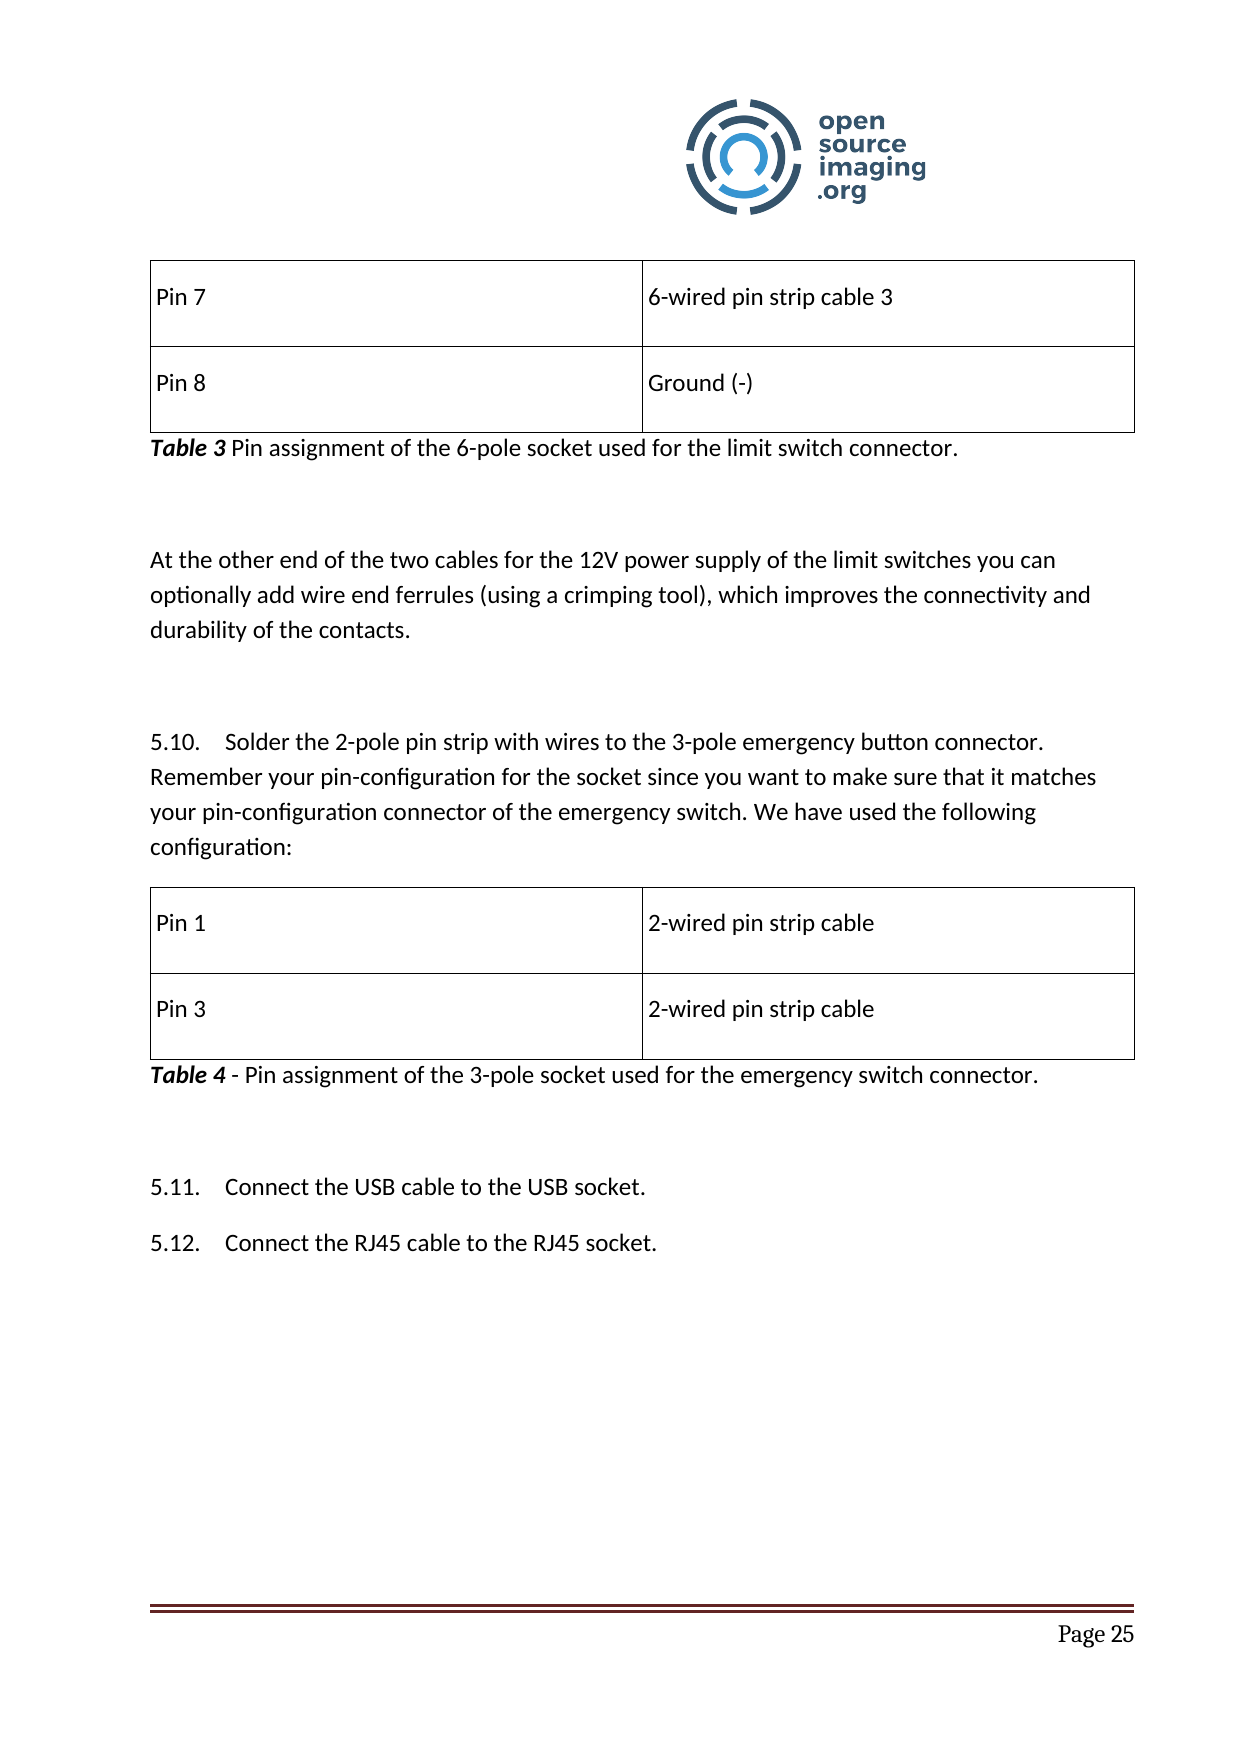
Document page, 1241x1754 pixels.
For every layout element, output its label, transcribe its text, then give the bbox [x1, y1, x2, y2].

list Solder the 2-pole pin strip with wires to the 3-pole emergency button connector. Remember your pin-configuration for the socket since you want to make sure that it matches your pin-configuration connector of the emergency switch. We have used the following configuration: [150, 726, 1134, 861]
table_cell Ground (-) [643, 347, 1134, 432]
table_cell Pin 3 [151, 974, 642, 1059]
table_cell 6-wired pin strip cable 3 [643, 261, 1134, 346]
list At the other end of the two cables for the 12V power supply of the limit switches you can optionally add wire end ferrules (using a crimping tool), which improves the connectivity and durability of the contacts. [150, 544, 1134, 645]
list Connect the USB cable to the USB socket. [150, 1171, 1134, 1201]
table_header Pin 1 [151, 888, 642, 973]
list Table 3 Pin assignment of the 6-pole socket used for the limit switch connector. [150, 433, 1134, 463]
table_cell 2-wired pin strip cable [643, 974, 1134, 1059]
table_cell Pin 7 [151, 261, 642, 346]
list Connect the RJ45 cable to the RJ45 socket. [150, 1227, 1134, 1257]
table_header 2-wired pin strip cable [643, 888, 1134, 973]
table_cell Pin 8 [151, 347, 642, 432]
list Table 4 - Pin assignment of the 3-pole socket used for the emergency switch connector. [150, 1060, 1134, 1090]
